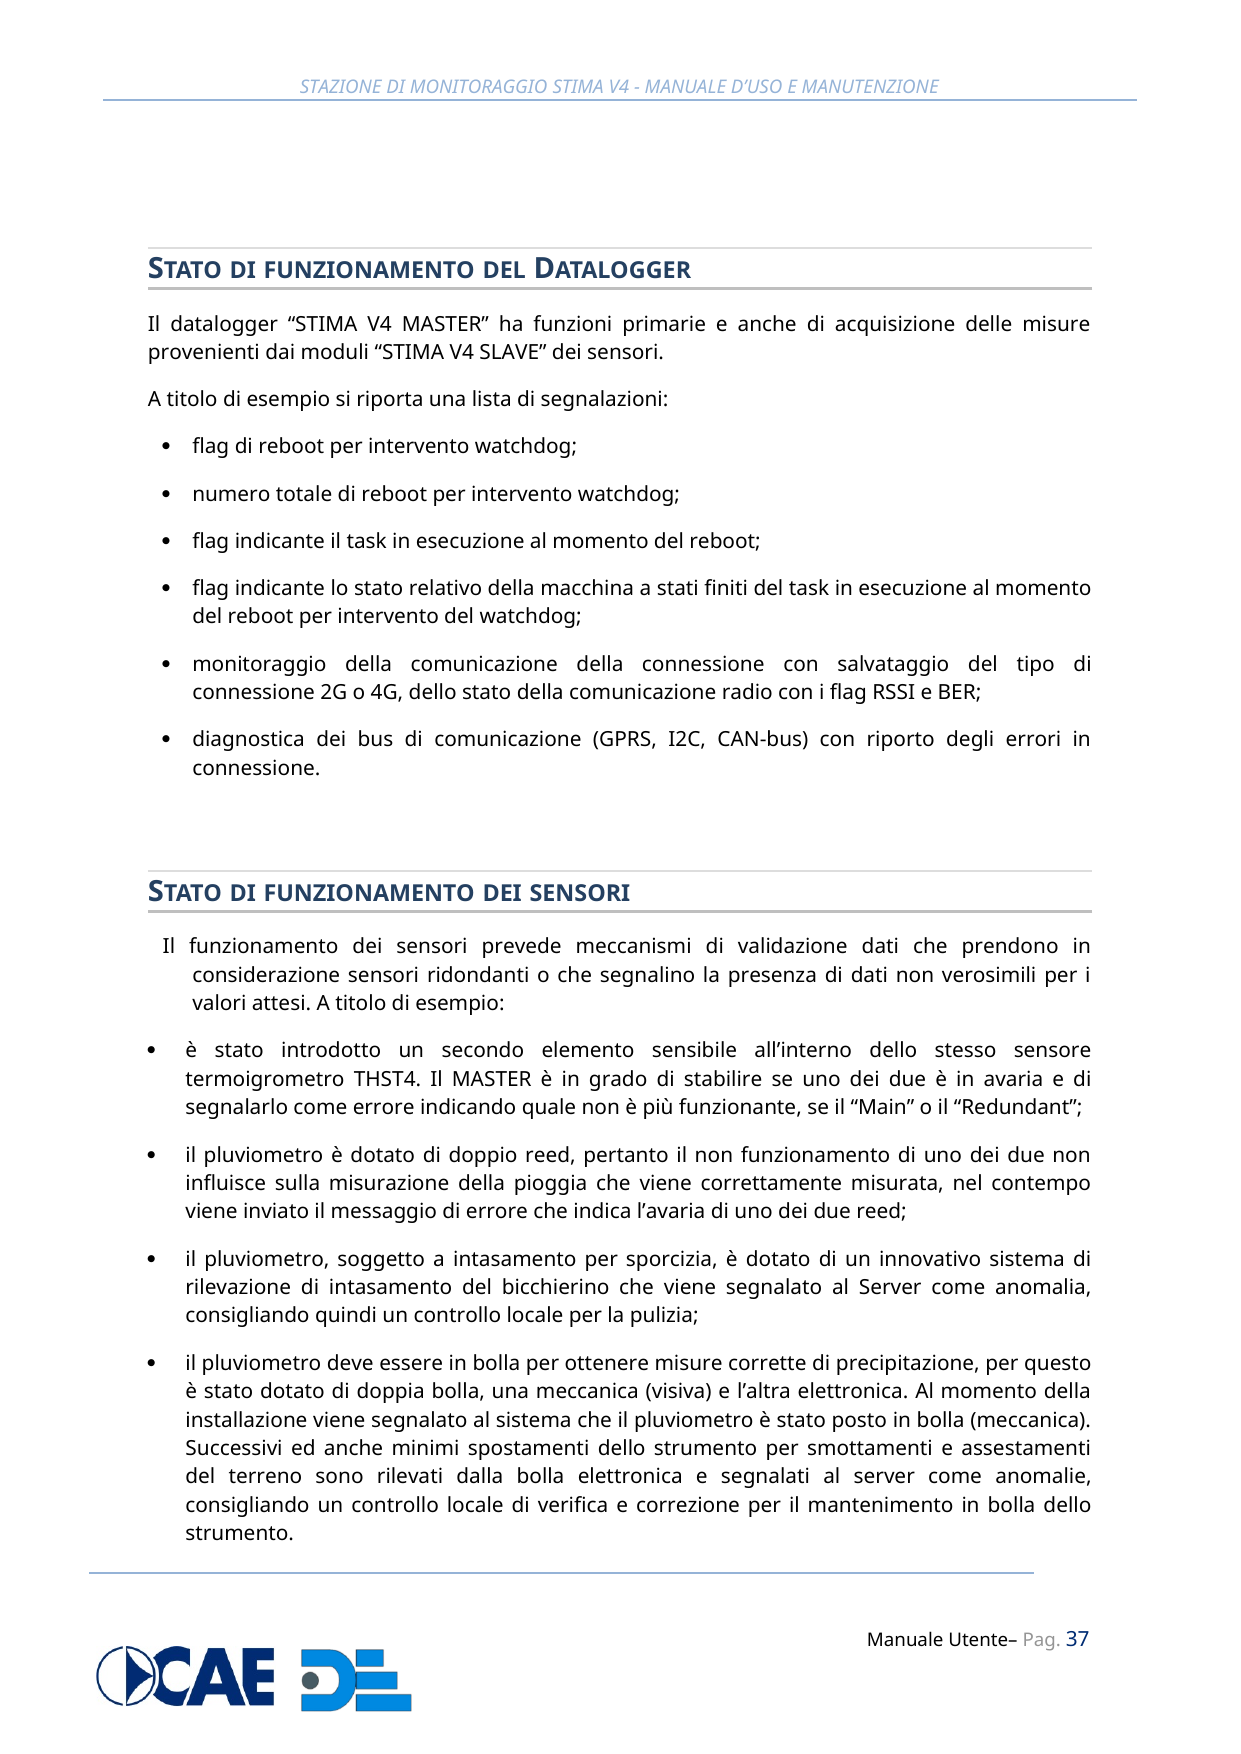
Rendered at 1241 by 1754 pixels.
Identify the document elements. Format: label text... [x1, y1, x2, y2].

list diagnostica dei bus di comunicazione (GPRS, I2C, CAN-bus) con riporto degli errori in connessione. [162, 724, 1092, 781]
text Il funzionamento dei sensori prevede meccanismi di validazione dati che prendono in considerazione sensori ridondanti o che segnalino la presenza di dati non verosimili per i valori attesi. A titolo di esempio: [162, 932, 1092, 1017]
list flag di reboot per intervento watchdog; [162, 432, 1092, 460]
subtitle Stato di funzionamento del Datalogger [148, 249, 1092, 287]
list monitoraggio della comunicazione della connessione con salvataggio del tipo di connessione 2G o 4G, dello stato della comunicazione radio con i flag RSSI e BER; [162, 649, 1092, 706]
list il pluviometro, soggetto a intasamento per sporcizia, è dotato di un innovativo sistema di rilevazione di intasamento del bicchierino che viene segnalato al Server come anomalia, consigliando quindi un controllo locale per la pulizia; [148, 1244, 1092, 1329]
list il pluviometro è dotato di doppio reed, pertanto il non funzionamento di uno dei due non influisce sulla misurazione della pioggia che viene correttamente misurata, nel contempo viene inviato il messaggio di errore che indica l’avaria di uno dei due reed; [148, 1140, 1092, 1225]
list numero totale di reboot per intervento watchdog; [162, 479, 1092, 507]
text A titolo di esempio si riporta una lista di segnalazioni: [148, 384, 1092, 413]
subtitle Stato di funzionamento dei sensori [148, 872, 1092, 910]
list flag indicante il task in esecuzione al momento del reboot; [162, 526, 1092, 554]
list il pluviometro deve essere in bolla per ottenere misure corrette di precipitazione, per questo è stato dotato di doppia bolla, una meccanica (visiva) e l’altra elettronica. Al momento della installazione viene segnalato al sistema che il pluviometro è stato posto in bolla (meccanica). Successivi ed anche minimi spostamenti dello strumento per smottamenti e assestamenti del terreno sono rilevati dalla bolla elettronica e segnalati al server come anomalie, consigliando un controllo locale di verifica e correzione per il mantenimento in bolla dello strumento. [148, 1348, 1092, 1547]
list è stato introdotto un secondo elemento sensibile all’interno dello stesso sensore termoigrometro THST4. Il MASTER è in grado di stabilire se uno dei due è in avaria e di segnalarlo come errore indicando quale non è più funzionante, se il “Main” o il “Redundant”; [148, 1036, 1092, 1121]
list flag indicante lo stato relativo della macchina a stati finiti del task in esecuzione al momento del reboot per intervento del watchdog; [162, 573, 1092, 630]
text Il datalogger “STIMA V4 MASTER” ha funzioni primarie e anche di acquisizione delle misure provenienti dai moduli “STIMA V4 SLAVE” dei sensori. [148, 309, 1092, 366]
